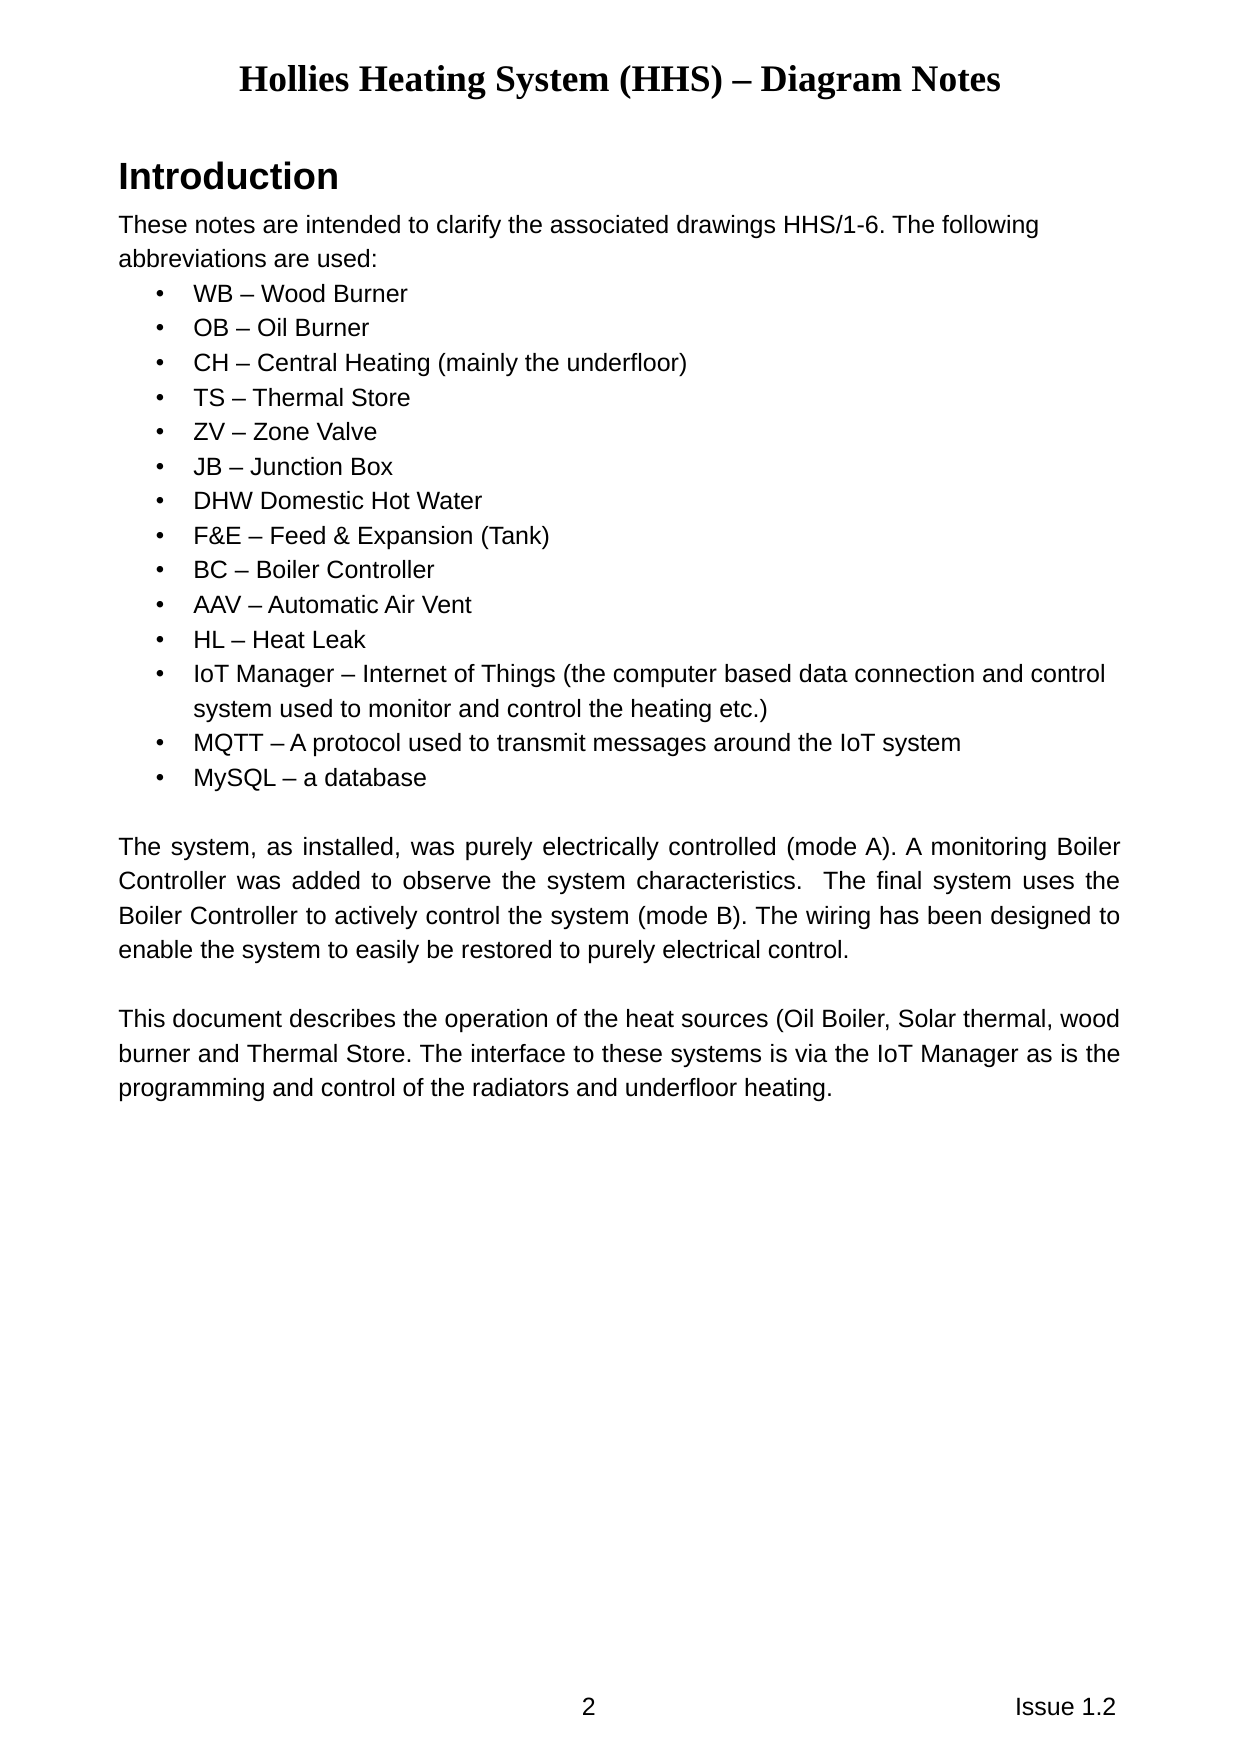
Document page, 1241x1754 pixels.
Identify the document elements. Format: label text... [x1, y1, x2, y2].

subtitle Introduction [118, 154, 1122, 197]
list MySQL – a database [156, 763, 1122, 792]
list F&E – Feed & Expansion (Tank) [156, 521, 1122, 550]
list CH – Central Heating (mainly the underfloor) [156, 348, 1122, 377]
text This document describes the operation of the heat sources (Oil Boiler, Solar thermal, wood burner and Thermal Store. The interface to these systems is via the IoT Manager as is the programming and control of the radiators and underfloor heating. [118, 1004, 1122, 1102]
list BC – Boiler Controller [156, 555, 1122, 584]
list HL – Heat Leak [156, 624, 1122, 653]
text The system, as installed, was purely electrically controlled (mode A). A monitoring Boiler Controller was added to observe the system characteristics. The final system uses the Boiler Controller to actively control the system (mode B). The wiring has been designed to enable the system to easily be restored to purely electrical control. [118, 832, 1122, 964]
list AAV – Automatic Air Vent [156, 590, 1122, 619]
list DHW Domestic Hot Water [156, 486, 1122, 515]
list IoT Manager – Internet of Things (the computer based data connection and control system used to monitor and control the heating etc.) [156, 659, 1122, 722]
list WB – Wood Burner [156, 279, 1122, 308]
text These notes are intended to clarify the associated drawings HHS/1-6. The following abbreviations are used: [118, 210, 1122, 273]
list MQTT – A protocol used to transmit messages around the IoT system [156, 728, 1122, 757]
list ZV – Zone Valve [156, 417, 1122, 446]
list TS – Thermal Store [156, 382, 1122, 411]
list JB – Junction Box [156, 452, 1122, 481]
list OB – Oil Burner [156, 313, 1122, 342]
